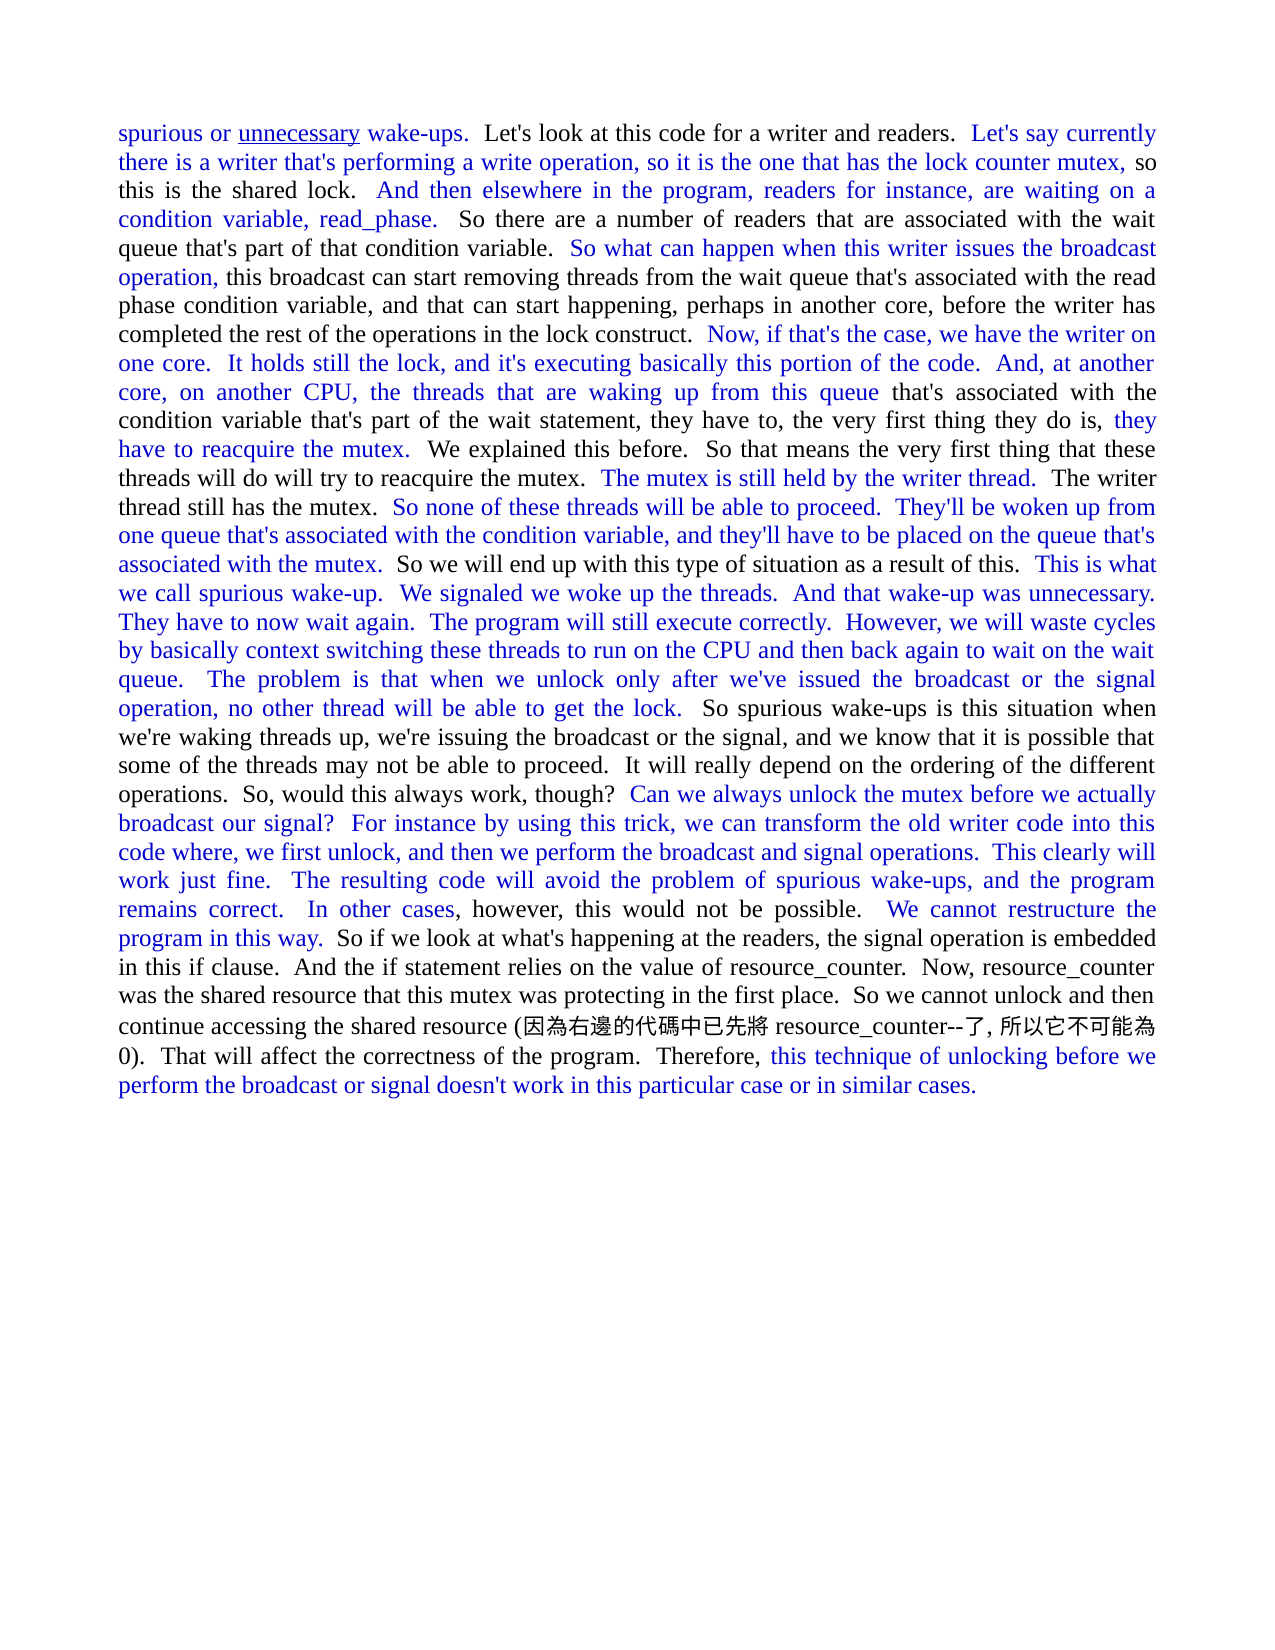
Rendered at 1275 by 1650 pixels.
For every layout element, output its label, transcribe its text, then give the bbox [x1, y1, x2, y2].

text spurious or unnecessary wake-ups. Let's look at this code for a writer and readers. Let's say currently there is a writer that's performing a write operation, so it is the one that has the lock counter mutex, so this is the shared lock. And then elsewhere in the program, readers for instance, are waiting on a condition variable, read_phase. So there are a number of readers that are associated with the wait queue that's part of that condition variable. So what can happen when this writer issues the broadcast operation, this broadcast can start removing threads from the wait queue that's associated with the read phase condition variable, and that can start happening, perhaps in another core, before the writer has completed the rest of the operations in the lock construct. Now, if that's the case, we have the writer on one core. It holds still the lock, and it's executing basically this portion of the code. And, at another core, on another CPU, the threads that are waking up from this queue that's associated with the condition variable that's part of the wait statement, they have to, the very first thing they do is, they have to reacquire the mutex. We explained this before. So that means the very first thing that these threads will do will try to reacquire the mutex. The mutex is still held by the writer thread. The writer thread still has the mutex. So none of these threads will be able to proceed. They'll be woken up from one queue that's associated with the condition variable, and they'll have to be placed on the queue that's associated with the mutex. So we will end up with this type of situation as a result of this. This is what we call spurious wake-up. We signaled we woke up the threads. And that wake-up was unnecessary. They have to now wait again. The program will still execute correctly. However, we will waste cycles by basically context switching these threads to run on the CPU and then back again to wait on the wait queue. The problem is that when we unlock only after we've issued the broadcast or the signal operation, no other thread will be able to get the lock. So spurious wake-ups is this situation when we're waking threads up, we're issuing the broadcast or the signal, and we know that it is possible that some of the threads may not be able to proceed. It will really depend on the ordering of the different operations. So, would this always work, though? Can we always unlock the mutex before we actually broadcast our signal? For instance by using this trick, we can transform the old writer code into this code where, we first unlock, and then we perform the broadcast and signal operations. This clearly will work just fine. The resulting code will avoid the problem of spurious wake-ups, and the program remains correct. In other cases, however, this would not be possible. We cannot restructure the program in this way. So if we look at what's happening at the readers, the signal operation is embedded in this if clause. And the if statement relies on the value of resource_counter. Now, resource_counter was the shared resource that this mutex was protecting in the first place. So we cannot unlock and then continue accessing the shared resource (因為右邊的代碼中已先將resource_counter--了, 所以它不可能為0). That will affect the correctness of the program. Therefore, this technique of unlocking before we perform the broadcast or signal doesn't work in this particular case or in similar cases. [118, 118, 1157, 1098]
